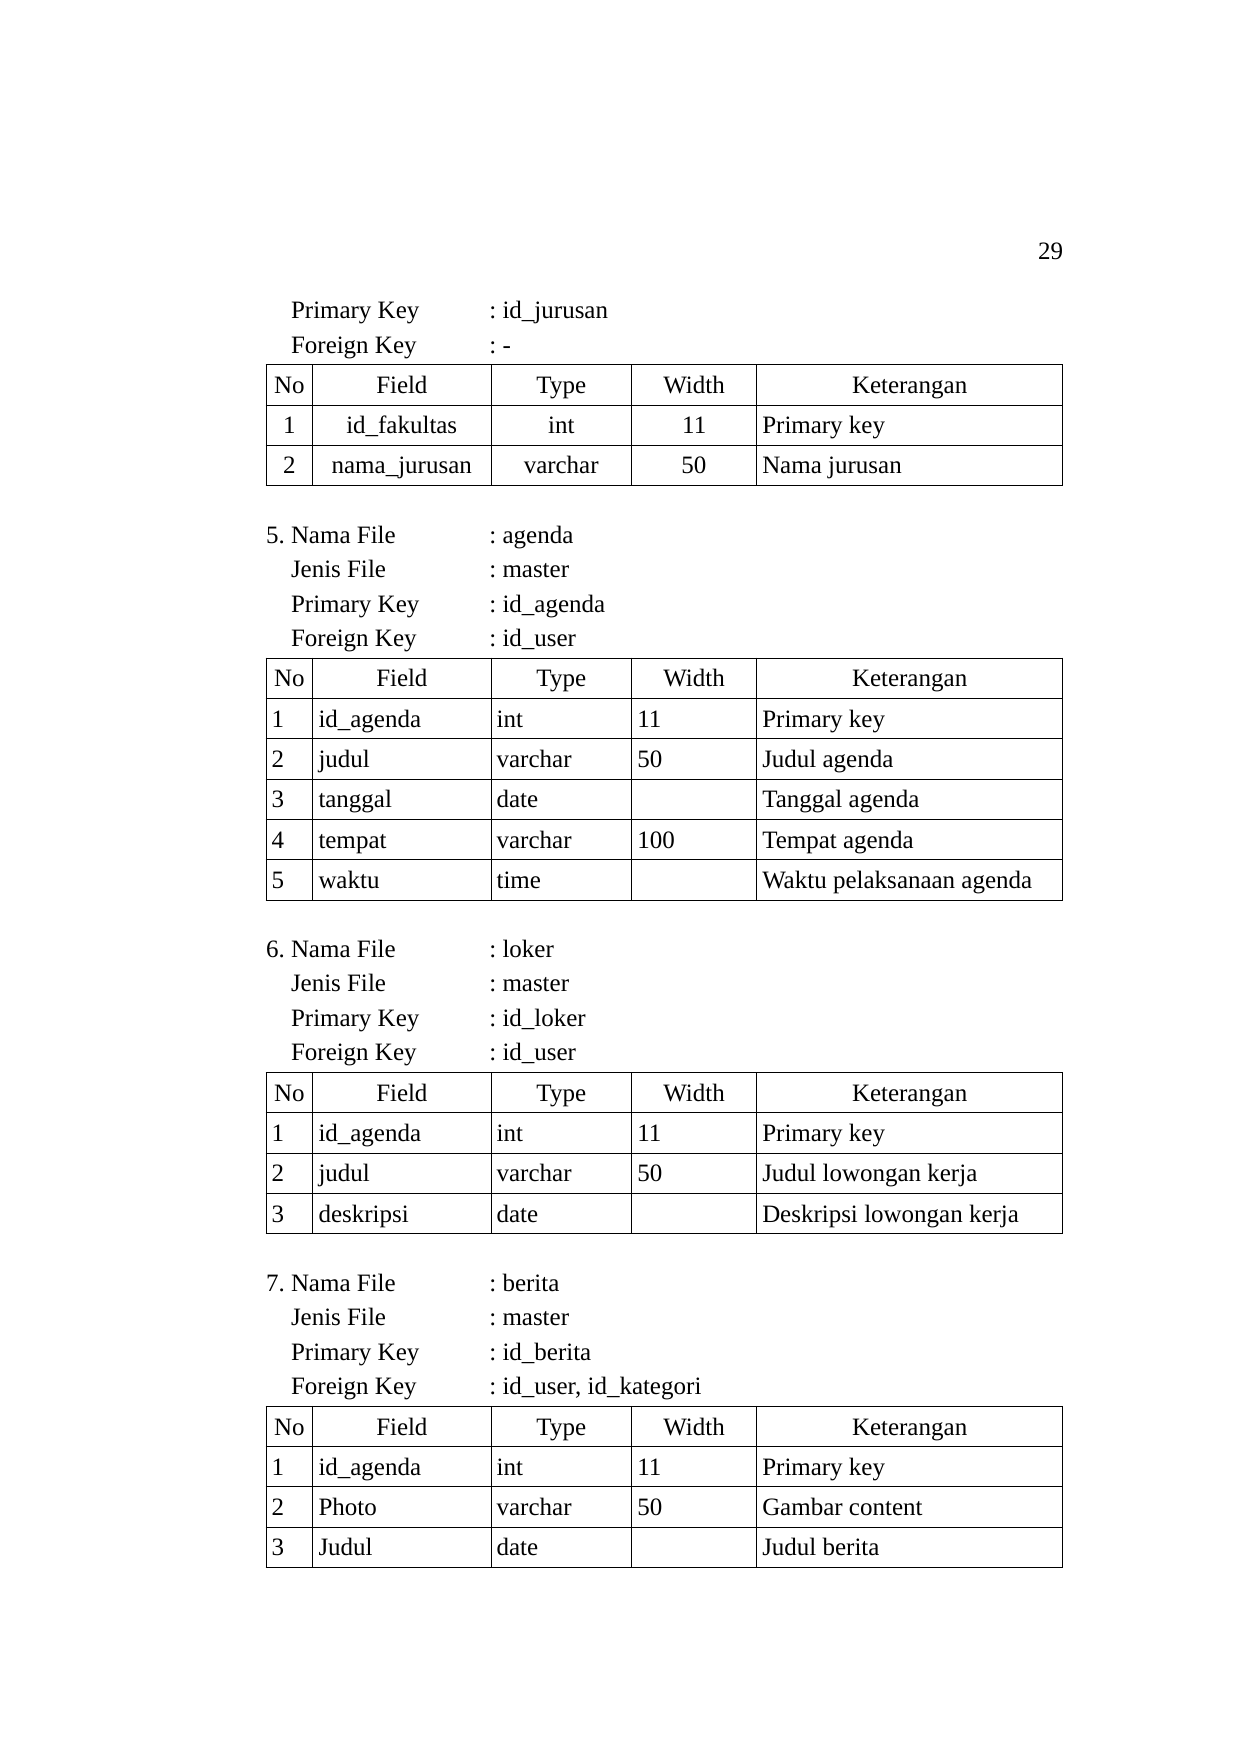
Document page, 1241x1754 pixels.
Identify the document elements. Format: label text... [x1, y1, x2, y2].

table_cell int [492, 699, 631, 738]
text Primary Key : id_berita [266, 1337, 1063, 1366]
table_cell 2 [267, 739, 312, 778]
table_header Width [632, 365, 756, 404]
text Jenis File : master [266, 1302, 1063, 1331]
table_cell tanggal [313, 780, 491, 819]
table_header Type [492, 659, 631, 698]
table_cell id_agenda [313, 699, 491, 738]
table_cell 1 [267, 1113, 312, 1153]
table_cell Judul agenda [757, 739, 1062, 778]
table_header Width [632, 659, 756, 698]
table_cell Judul lowongan kerja [757, 1154, 1062, 1193]
text Foreign Key : id_user [266, 623, 1063, 652]
table_cell [632, 780, 756, 819]
table_cell waktu [313, 860, 491, 899]
text Foreign Key : - [266, 330, 1063, 358]
table_cell Primary key [757, 406, 1062, 445]
table_cell Judul berita [757, 1528, 1062, 1567]
table_cell varchar [492, 820, 631, 859]
table_cell date [492, 1528, 631, 1567]
table_cell Tanggal agenda [757, 780, 1062, 819]
table_header Type [492, 365, 631, 404]
table_cell Judul [313, 1528, 491, 1567]
table_cell judul [313, 1154, 491, 1193]
table_cell varchar [492, 1487, 631, 1527]
table_cell [632, 1528, 756, 1567]
table_cell varchar [492, 739, 631, 778]
table_header Keterangan [757, 1073, 1062, 1112]
table_cell Waktu pelaksanaan agenda [757, 860, 1062, 899]
text Jenis File : master [266, 554, 1063, 583]
table_cell Primary key [757, 1113, 1062, 1153]
table_cell int [492, 406, 631, 445]
table_cell 11 [632, 699, 756, 738]
table_header Keterangan [757, 365, 1062, 404]
table_cell 100 [632, 820, 756, 859]
table_cell Nama jurusan [757, 446, 1062, 485]
table_header Field [313, 1407, 491, 1446]
table_cell 5 [267, 860, 312, 899]
table_cell int [492, 1113, 631, 1153]
table_cell Gambar content [757, 1487, 1062, 1527]
text 7. Nama File : berita [266, 1268, 1063, 1297]
table_cell time [492, 860, 631, 899]
table_cell 2 [267, 1154, 312, 1193]
table_cell [632, 860, 756, 899]
table_cell tempat [313, 820, 491, 859]
table_header Type [492, 1407, 631, 1446]
table_cell 3 [267, 1528, 312, 1567]
table_cell 2 [267, 446, 312, 485]
text Foreign Key : id_user, id_kategori [266, 1371, 1063, 1400]
table_cell deskripsi [313, 1194, 491, 1233]
table_cell 50 [632, 1154, 756, 1193]
table_cell id_agenda [313, 1113, 491, 1153]
table_cell 11 [632, 1113, 756, 1153]
text Primary Key : id_agenda [266, 589, 1063, 617]
table_cell Deskripsi lowongan kerja [757, 1194, 1062, 1233]
table_cell 50 [632, 1487, 756, 1527]
table_cell 50 [632, 446, 756, 485]
table_cell 4 [267, 820, 312, 859]
table_cell [632, 1194, 756, 1233]
table_cell Photo [313, 1487, 491, 1527]
table_cell id_fakultas [313, 406, 491, 445]
table_cell 3 [267, 1194, 312, 1233]
table_cell Primary key [757, 1447, 1062, 1486]
table_cell Tempat agenda [757, 820, 1062, 859]
table_cell 1 [267, 699, 312, 738]
table_cell date [492, 1194, 631, 1233]
table_header Field [313, 659, 491, 698]
table_cell nama_jurusan [313, 446, 491, 485]
table_cell int [492, 1447, 631, 1486]
text Jenis File : master [266, 968, 1063, 997]
table_cell 11 [632, 406, 756, 445]
table_cell 11 [632, 1447, 756, 1486]
table_header Keterangan [757, 659, 1062, 698]
text Foreign Key : id_user [266, 1037, 1063, 1066]
text Primary Key : id_jurusan [266, 295, 1063, 324]
table_cell 2 [267, 1487, 312, 1527]
text 5. Nama File : agenda [266, 520, 1063, 548]
table_header No [267, 365, 312, 404]
table_cell judul [313, 739, 491, 778]
table_cell 1 [267, 406, 312, 445]
table_cell 50 [632, 739, 756, 778]
table_cell 3 [267, 780, 312, 819]
text Primary Key : id_loker [266, 1003, 1063, 1032]
table_cell varchar [492, 1154, 631, 1193]
table_header Field [313, 365, 491, 404]
table_cell varchar [492, 446, 631, 485]
table_cell Primary key [757, 699, 1062, 738]
table_cell date [492, 780, 631, 819]
text 6. Nama File : loker [266, 934, 1063, 963]
table_header Width [632, 1073, 756, 1112]
table_cell id_agenda [313, 1447, 491, 1486]
table_header No [267, 1073, 312, 1112]
table_header No [267, 659, 312, 698]
table_header No [267, 1407, 312, 1446]
table_header Field [313, 1073, 491, 1112]
table_cell 1 [267, 1447, 312, 1486]
table_header Width [632, 1407, 756, 1446]
table_header Keterangan [757, 1407, 1062, 1446]
table_header Type [492, 1073, 631, 1112]
